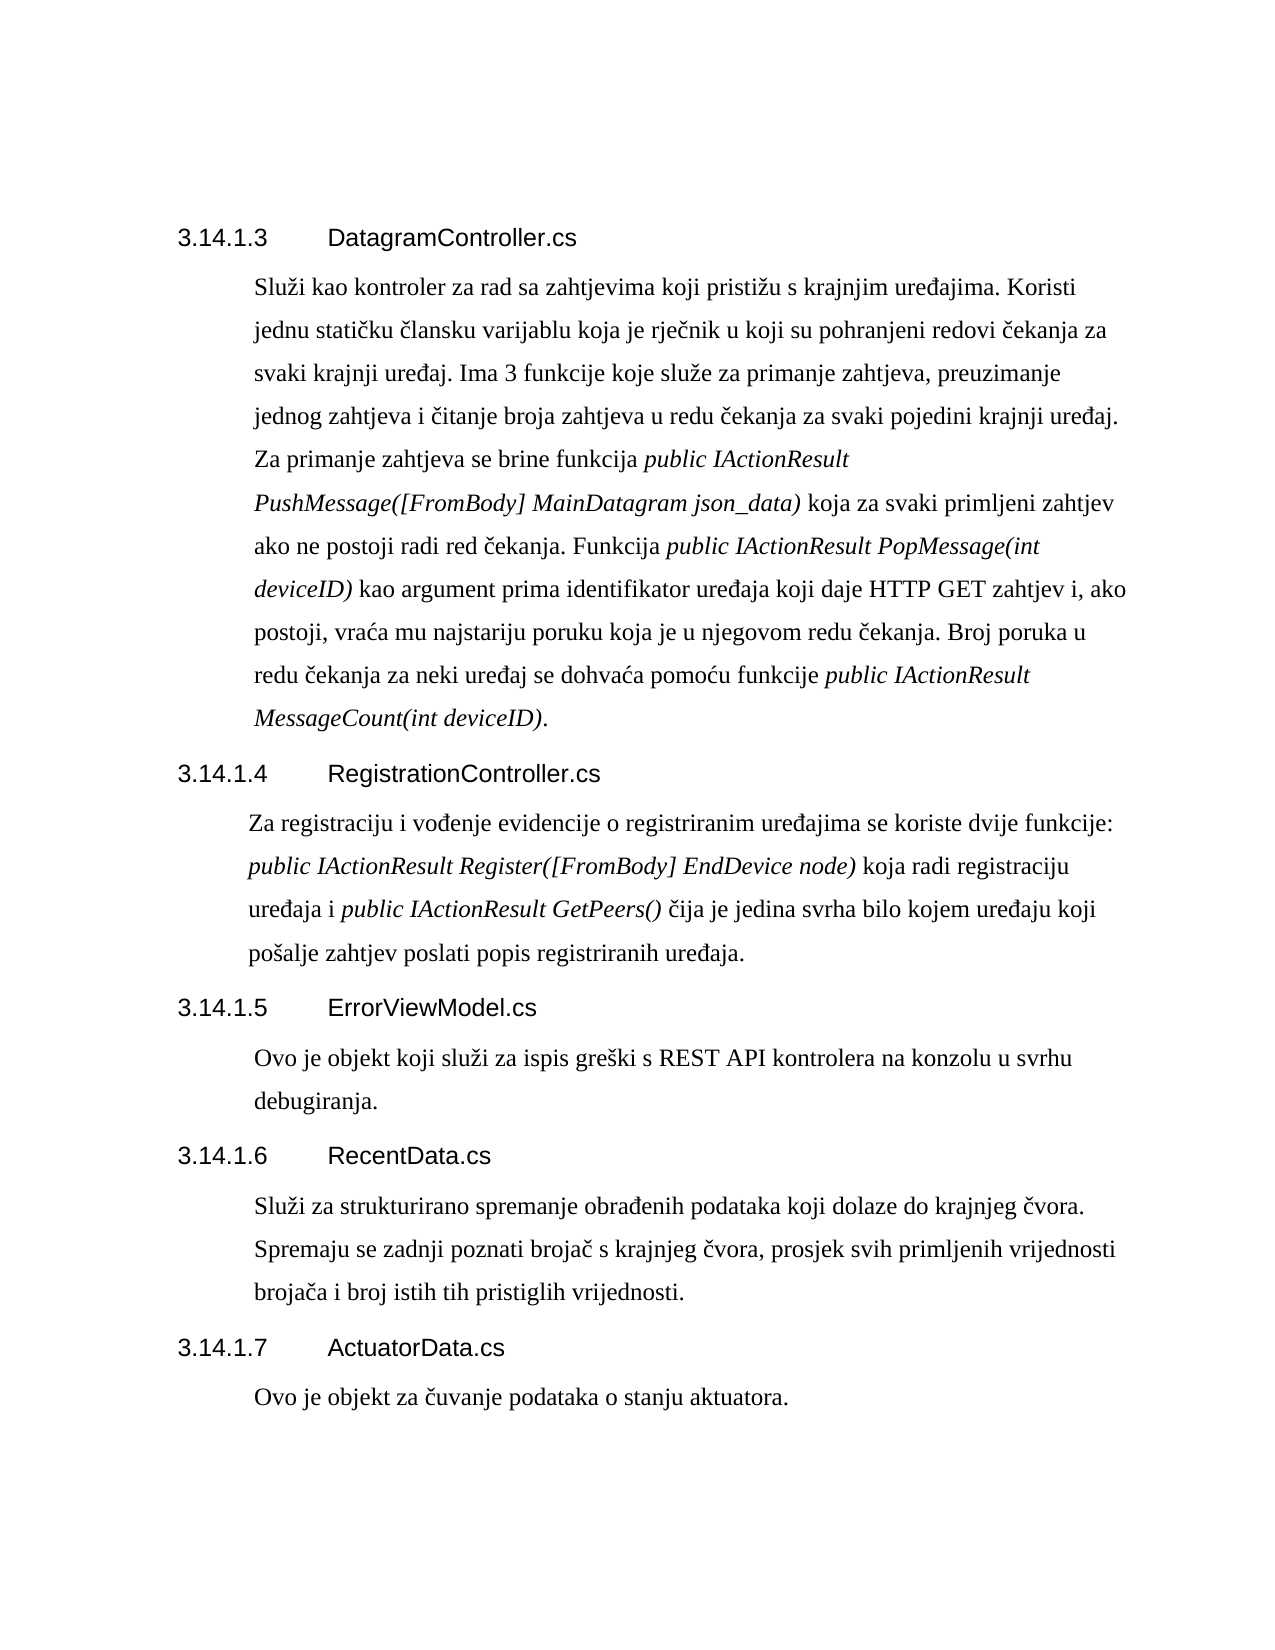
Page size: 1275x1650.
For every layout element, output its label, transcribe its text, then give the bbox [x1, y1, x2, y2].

subtitle ErrorViewModel.cs [177, 993, 1127, 1022]
subtitle DatagramController.cs [177, 223, 1127, 251]
subtitle ActuatorData.cs [177, 1333, 1127, 1361]
text Služi za strukturirano spremanje obrađenih podataka koji dolaze do krajnjeg čvora. Spremaju se zadnji poznati brojač s krajnjeg čvora, prosjek svih primljenih vrijednosti brojača i broj istih tih pristiglih vrijednosti. [254, 1191, 1127, 1306]
text Služi kao kontroler za rad sa zahtjevima koji pristižu s krajnjim uređajima. Koristi jednu statičku člansku varijablu koja je rječnik u koji su pohranjeni redovi čekanja za svaki krajnji uređaj. Ima 3 funkcije koje služe za primanje zahtjeva, preuzimanje jednog zahtjeva i čitanje broja zahtjeva u redu čekanja za svaki pojedini krajnji uređaj. Za primanje zahtjeva se brine funkcija public IActionResult PushMessage([FromBody] MainDatagram json_data) koja za svaki primljeni zahtjev ako ne postoji radi red čekanja. Funkcija public IActionResult PopMessage(int deviceID) kao argument prima identifikator uređaja koji daje HTTP GET zahtjev i, ako postoji, vraća mu najstariju poruku koja je u njegovom redu čekanja. Broj poruka u redu čekanja za neki uređaj se dohvaća pomoću funkcije public IActionResult MessageCount(int deviceID). [254, 272, 1127, 732]
text Ovo je objekt koji služi za ispis greški s REST API kontrolera na konzolu u svrhu debugiranja. [254, 1043, 1127, 1114]
text Ovo je objekt za čuvanje podataka o stanju aktuatora. [254, 1382, 1127, 1411]
subtitle RecentData.cs [177, 1141, 1127, 1170]
subtitle RegistrationController.cs [177, 759, 1127, 788]
text Za registraciju i vođenje evidencije o registriranim uređajima se koriste dvije funkcije: public IActionResult Register([FromBody] EndDevice node) koja radi registraciju uređaja i public IActionResult GetPeers() čija je jedina svrha bilo kojem uređaju koji pošalje zahtjev poslati popis registriranih uređaja. [248, 808, 1127, 966]
